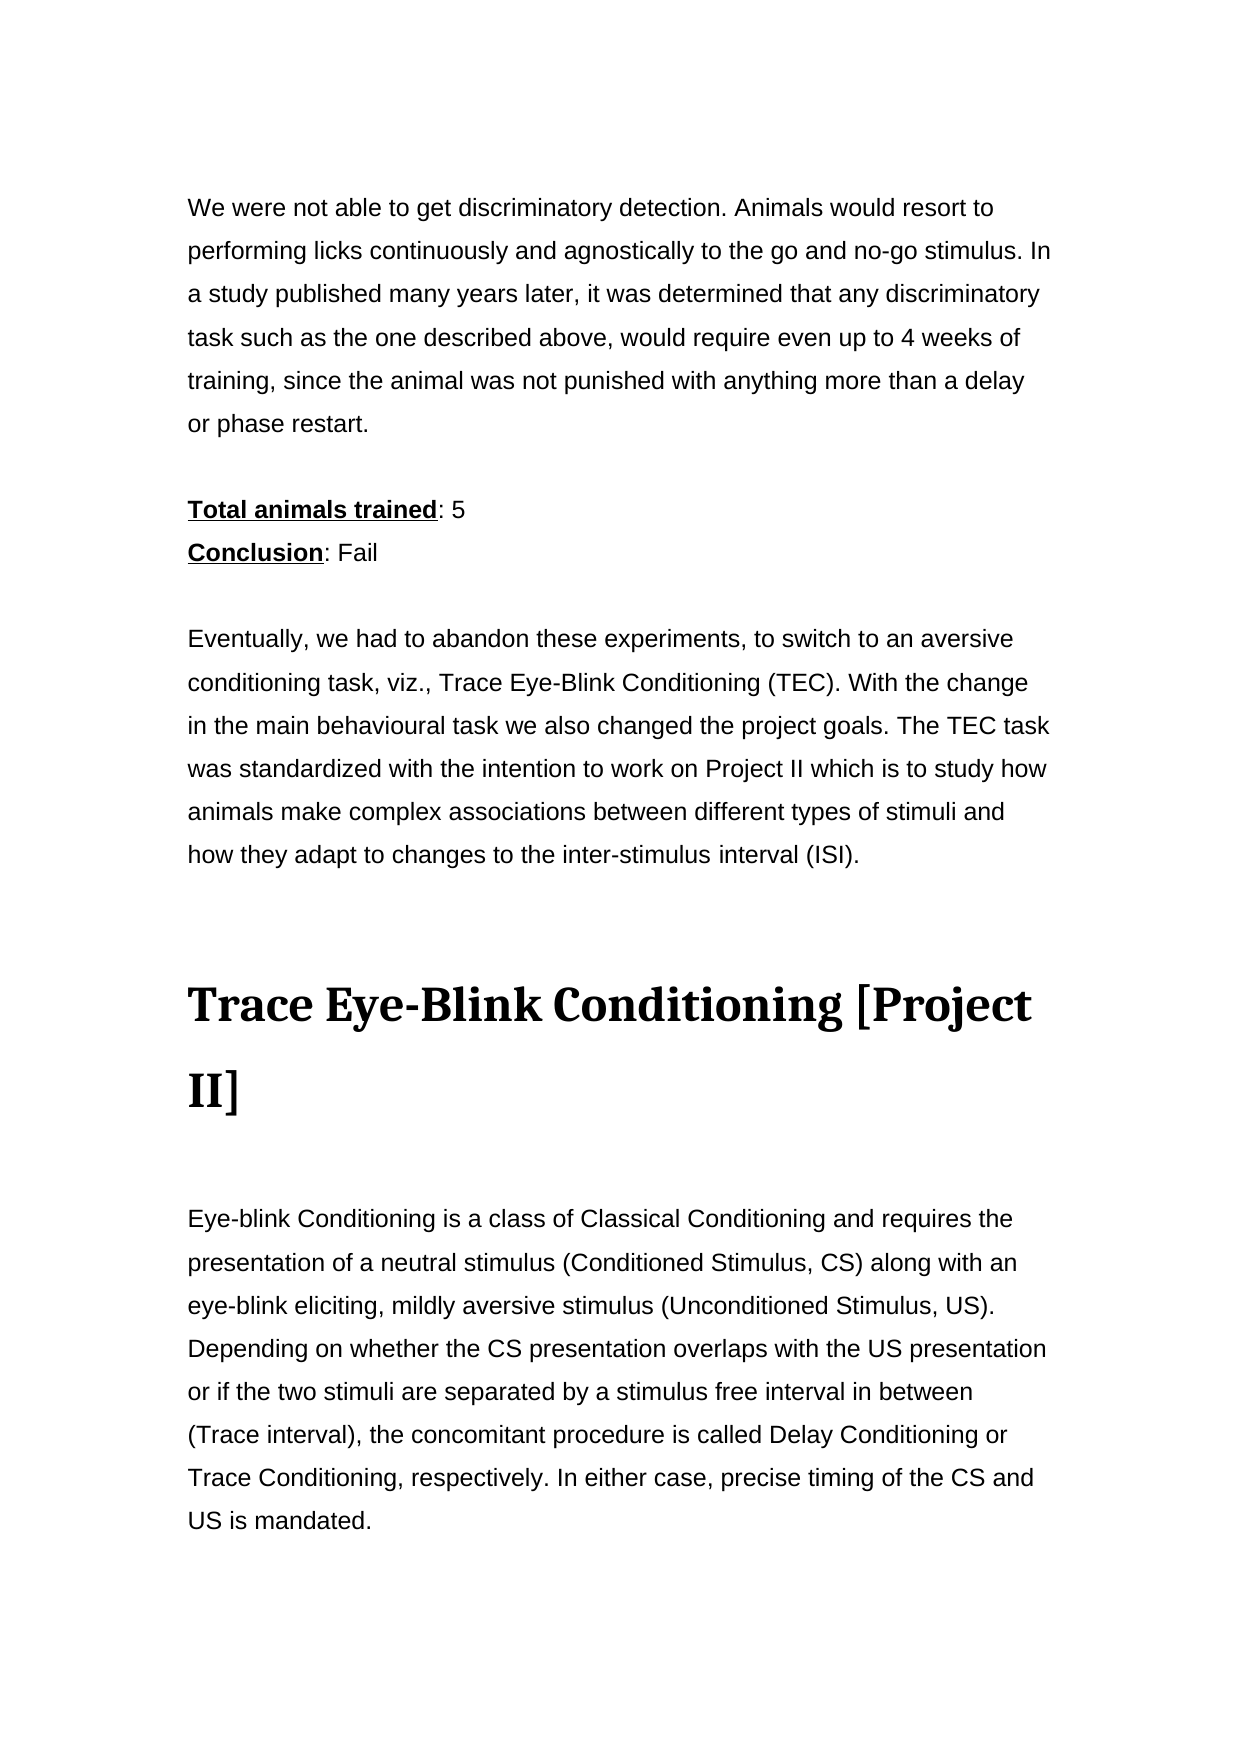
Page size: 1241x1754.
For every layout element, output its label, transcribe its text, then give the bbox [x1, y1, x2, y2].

text Conclusion: Fail [187, 538, 1053, 567]
text Eye-blink Conditioning is a class of Classical Conditioning and requires the presentation of a neutral stimulus (Conditioned Stimulus, CS) along with an eye-blink eliciting, mildly aversive stimulus (Unconditioned Stimulus, US). Depending on whether the CS presentation overlaps with the US presentation or if the two stimuli are separated by a stimulus free interval in between (Trace interval), the concomitant procedure is called Delay Conditioning or Trace Conditioning, respectively. In either case, precise timing of the CS and US is mandated. [187, 1204, 1053, 1535]
text Total animals trained: 5 [187, 495, 1053, 524]
text Eventually, we had to abandon these experiments, to switch to an aversive conditioning task, viz., Trace Eye-Blink Conditioning (TEC). With the change in the main behavioural task we also changed the project goals. The TEC task was standardized with the intention to work on Project II which is to study how animals make complex associations between different types of stimuli and how they adapt to changes to the inter-stimulus interval (ISI). [187, 624, 1053, 869]
text We were not able to get discriminatory detection. Animals would resort to performing licks continuously and agnostically to the go and no-go stimulus. In a study published many years later, it was determined that any discriminatory task such as the one described above, would require even up to 4 weeks of training, since the animal was not punished with anything more than a delay or phase restart. [187, 193, 1053, 437]
subtitle Trace Eye-Blink Conditioning [Project II] [187, 976, 1053, 1120]
